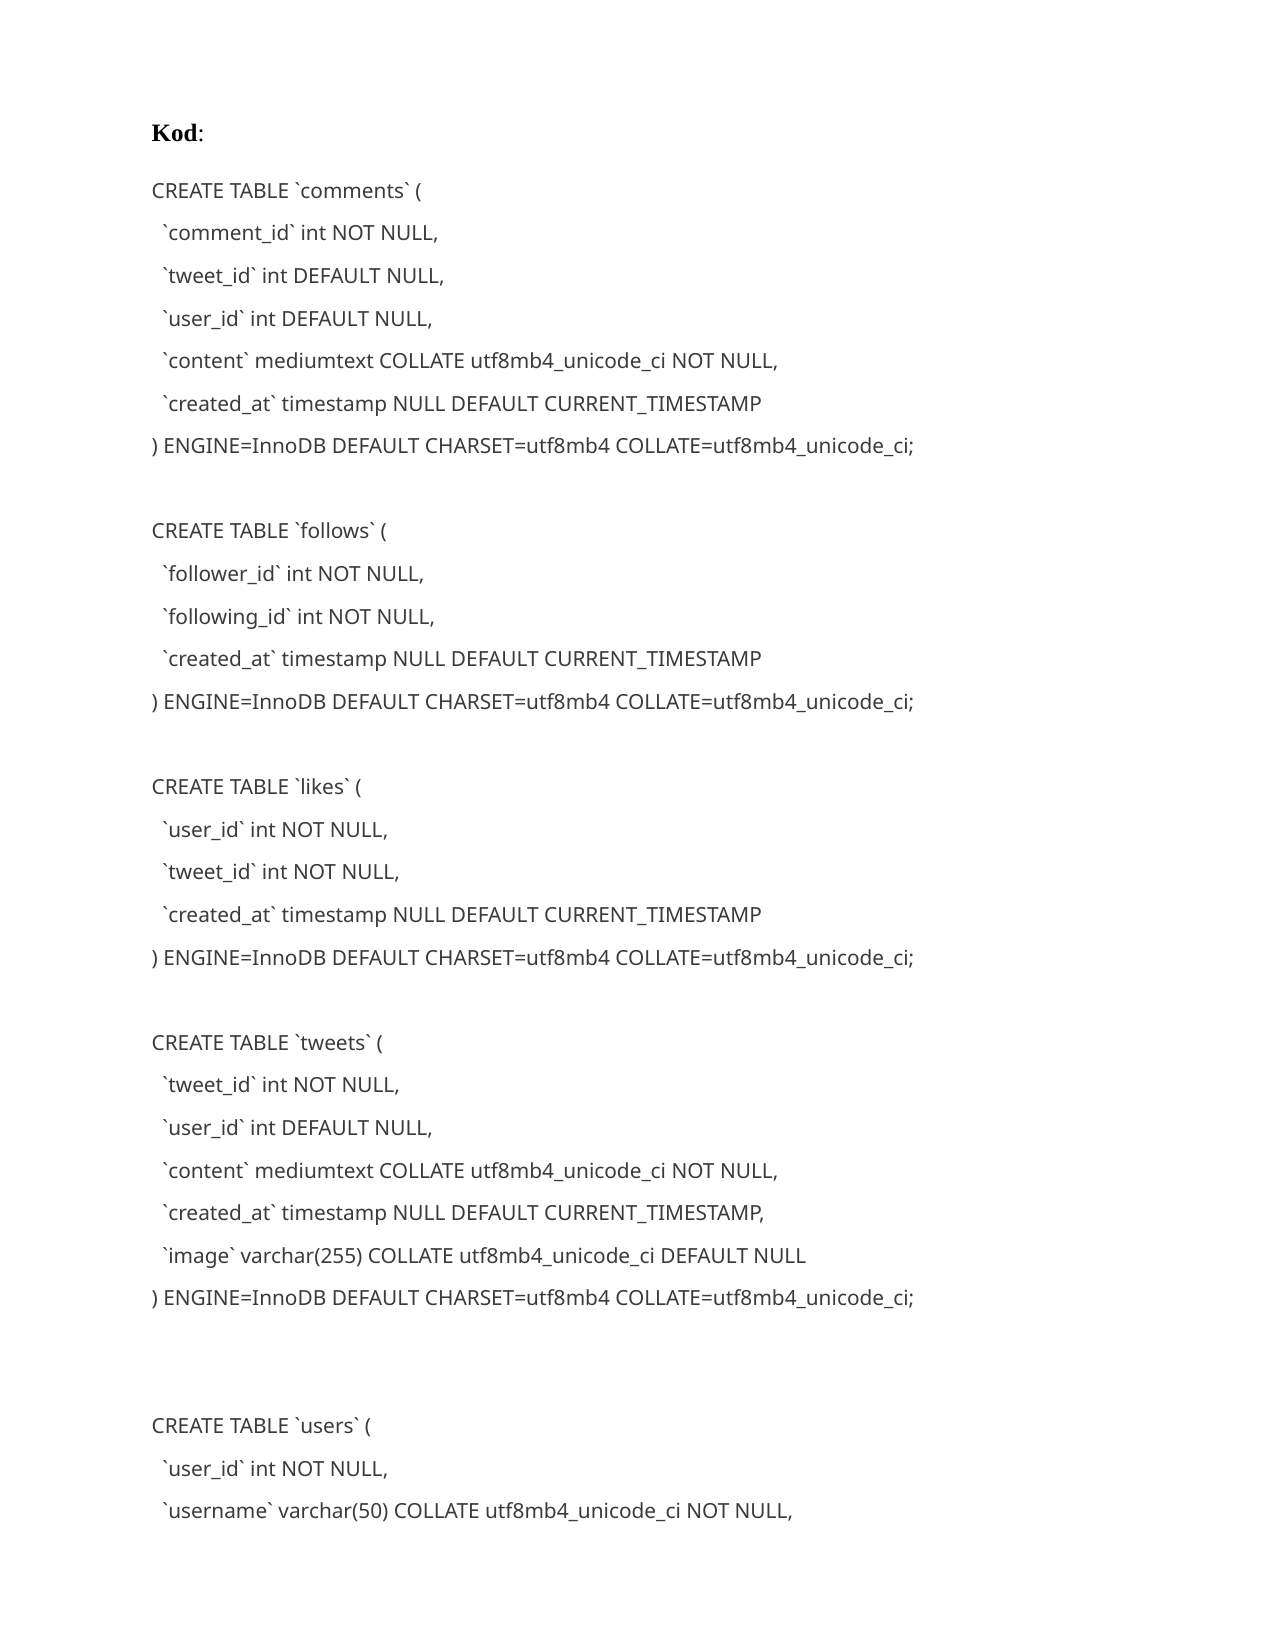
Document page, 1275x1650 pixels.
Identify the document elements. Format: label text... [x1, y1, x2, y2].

text Kod: [151, 118, 1123, 147]
text `created_at` timestamp NULL DEFAULT CURRENT_TIMESTAMP [151, 644, 1123, 673]
text ) ENGINE=InnoDB DEFAULT CHARSET=utf8mb4 COLLATE=utf8mb4_unicode_ci; [151, 687, 1123, 716]
text `username` varchar(50) COLLATE utf8mb4_unicode_ci NOT NULL, [151, 1497, 1123, 1525]
text `tweet_id` int NOT NULL, [151, 1071, 1123, 1099]
text CREATE TABLE `comments` ( [151, 176, 1123, 204]
text `user_id` int NOT NULL, [151, 815, 1123, 843]
text ) ENGINE=InnoDB DEFAULT CHARSET=utf8mb4 COLLATE=utf8mb4_unicode_ci; [151, 943, 1123, 971]
text ) ENGINE=InnoDB DEFAULT CHARSET=utf8mb4 COLLATE=utf8mb4_unicode_ci; [151, 431, 1123, 460]
text CREATE TABLE `users` ( [151, 1411, 1123, 1440]
text `created_at` timestamp NULL DEFAULT CURRENT_TIMESTAMP [151, 900, 1123, 928]
text `following_id` int NOT NULL, [151, 602, 1123, 630]
text `image` varchar(255) COLLATE utf8mb4_unicode_ci DEFAULT NULL [151, 1241, 1123, 1269]
text CREATE TABLE `tweets` ( [151, 1028, 1123, 1056]
text `content` mediumtext COLLATE utf8mb4_unicode_ci NOT NULL, [151, 1156, 1123, 1184]
text `user_id` int DEFAULT NULL, [151, 304, 1123, 332]
text `created_at` timestamp NULL DEFAULT CURRENT_TIMESTAMP [151, 389, 1123, 417]
text `content` mediumtext COLLATE utf8mb4_unicode_ci NOT NULL, [151, 346, 1123, 375]
text `tweet_id` int DEFAULT NULL, [151, 261, 1123, 289]
text `created_at` timestamp NULL DEFAULT CURRENT_TIMESTAMP, [151, 1198, 1123, 1227]
text `user_id` int NOT NULL, [151, 1454, 1123, 1482]
text `follower_id` int NOT NULL, [151, 559, 1123, 588]
text CREATE TABLE `follows` ( [151, 517, 1123, 545]
text CREATE TABLE `likes` ( [151, 772, 1123, 801]
text `user_id` int DEFAULT NULL, [151, 1113, 1123, 1142]
text ) ENGINE=InnoDB DEFAULT CHARSET=utf8mb4 COLLATE=utf8mb4_unicode_ci; [151, 1283, 1123, 1312]
text `tweet_id` int NOT NULL, [151, 857, 1123, 886]
text `comment_id` int NOT NULL, [151, 218, 1123, 247]
